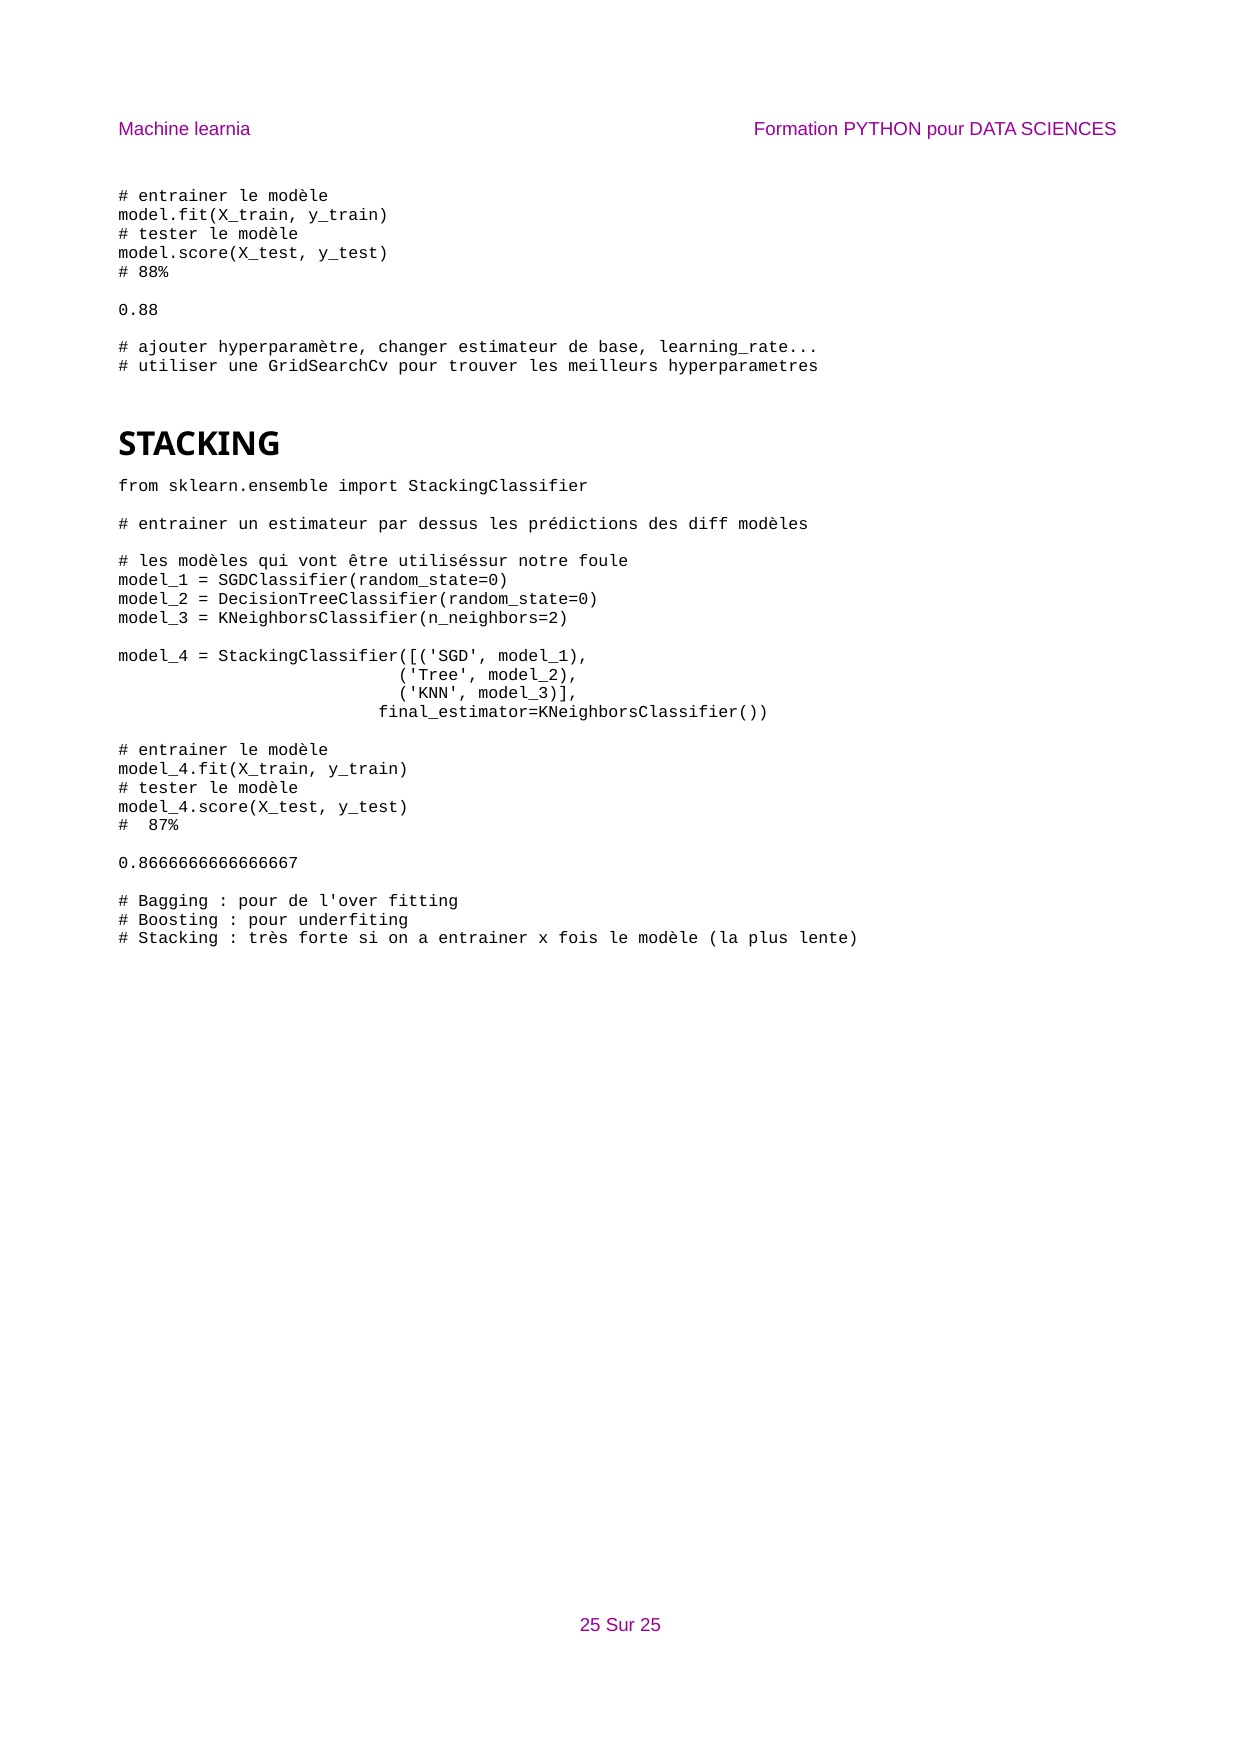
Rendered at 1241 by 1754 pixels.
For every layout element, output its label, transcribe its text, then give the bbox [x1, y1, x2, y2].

text from sklearn.ensemble import StackingClassifier [118, 478, 1122, 496]
text # ajouter hyperparamètre, changer estimateur de base, learning_rate... [118, 339, 1122, 358]
text # 87% [118, 817, 1122, 836]
text # Boosting : pour underfiting [118, 911, 1122, 930]
text ('KNN', model_3)], [118, 685, 1122, 704]
text ('Tree', model_2), [118, 666, 1122, 685]
text # utiliser une GridSearchCv pour trouver les meilleurs hyperparametres [118, 358, 1122, 377]
text model_2 = DecisionTreeClassifier(random_state=0) [118, 591, 1122, 609]
text model.fit(X_train, y_train) [118, 207, 1122, 226]
text # tester le modèle [118, 226, 1122, 244]
subtitle STACKING [118, 420, 1122, 465]
text model_4.fit(X_train, y_train) [118, 760, 1122, 779]
text # Stacking : très forte si on a entrainer x fois le modèle (la plus lente) [118, 930, 1122, 949]
text # tester le modèle [118, 779, 1122, 798]
text model.score(X_test, y_test) [118, 244, 1122, 263]
text final_estimator=KNeighborsClassifier()) [118, 704, 1122, 723]
text # Bagging : pour de l'over fitting [118, 892, 1122, 911]
text # entrainer le modèle [118, 188, 1122, 207]
text 0.8666666666666667 [118, 855, 1122, 873]
text model_4 = StackingClassifier([('SGD', model_1), [118, 647, 1122, 666]
text # entrainer le modèle [118, 742, 1122, 760]
text 0.88 [118, 301, 1122, 320]
text # 88% [118, 263, 1122, 282]
text # les modèles qui vont être utiliséssur notre foule [118, 553, 1122, 572]
text model_1 = SGDClassifier(random_state=0) [118, 572, 1122, 591]
text model_3 = KNeighborsClassifier(n_neighbors=2) [118, 609, 1122, 628]
text model_4.score(X_test, y_test) [118, 798, 1122, 817]
text # entrainer un estimateur par dessus les prédictions des diff modèles [118, 515, 1122, 534]
